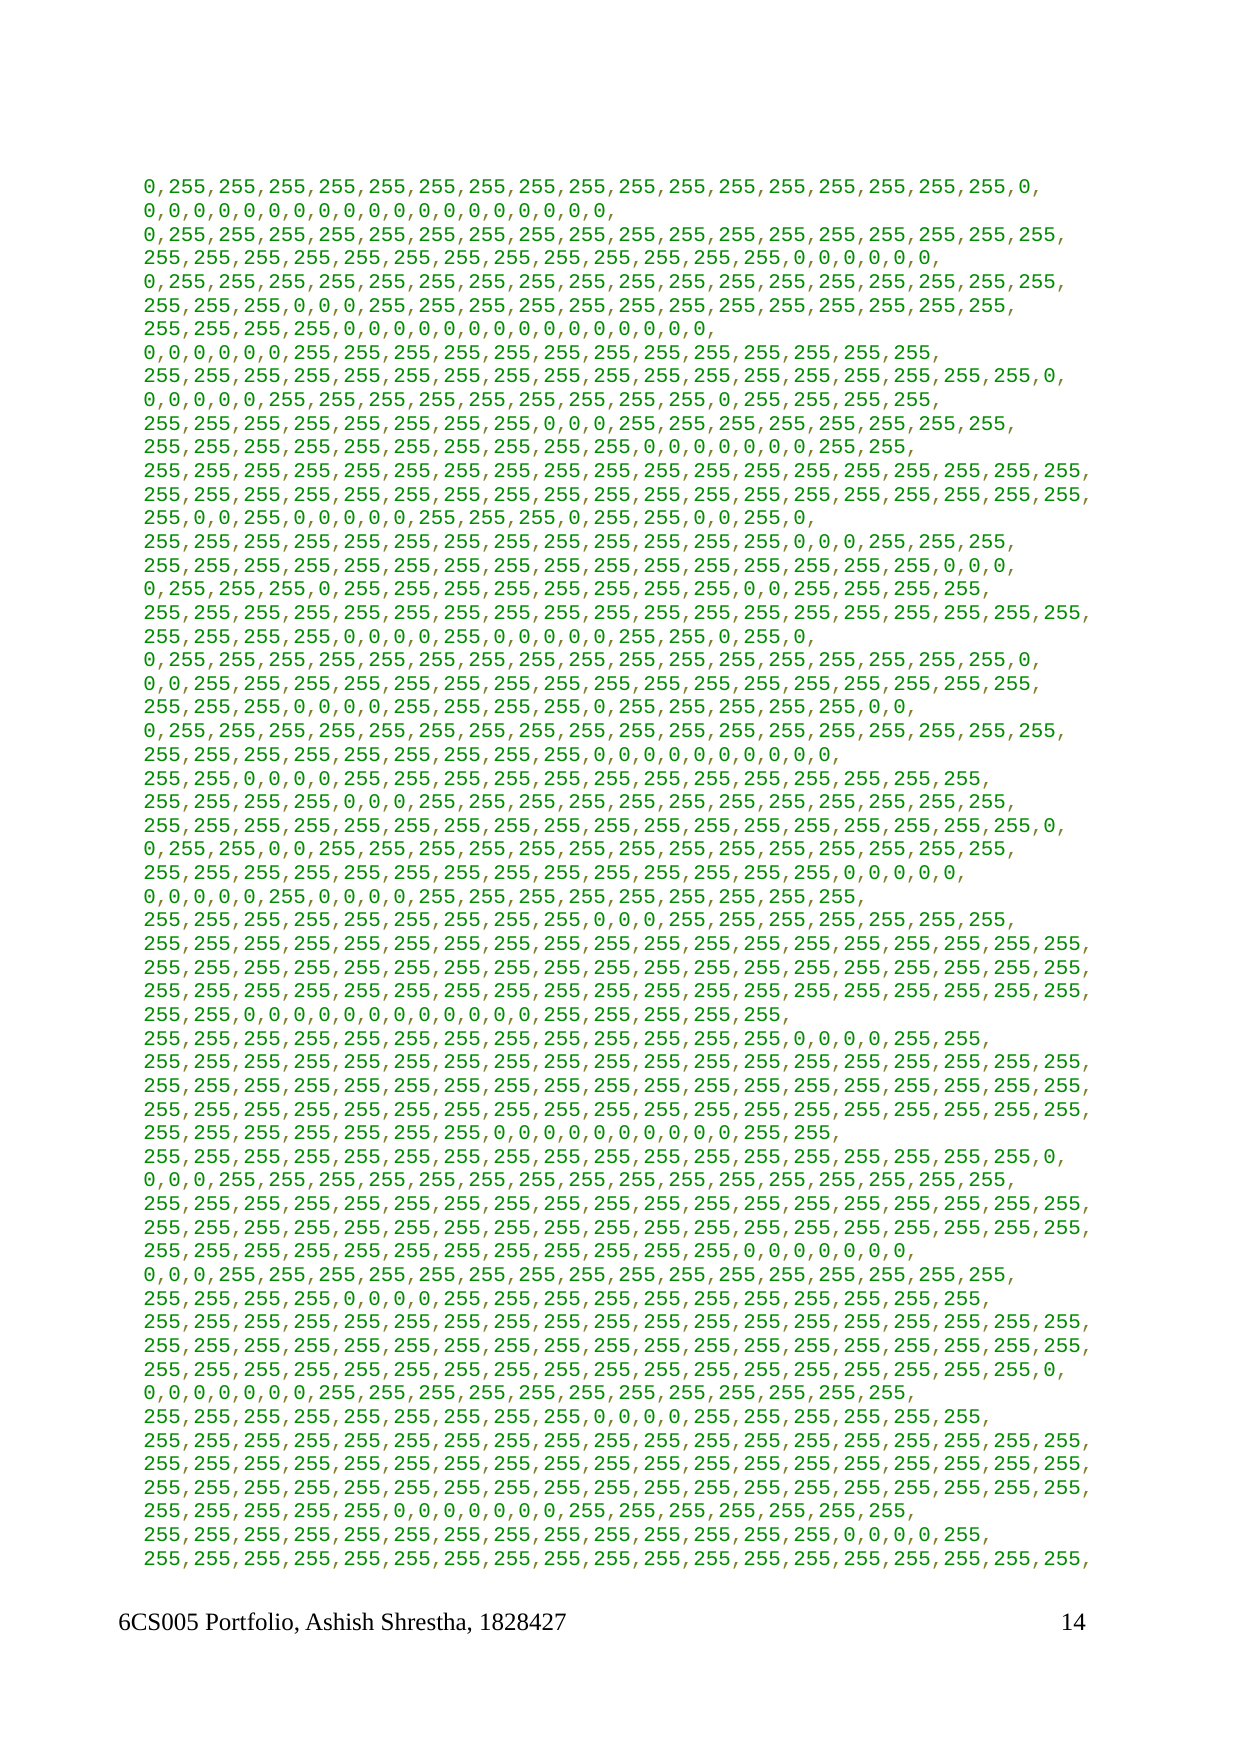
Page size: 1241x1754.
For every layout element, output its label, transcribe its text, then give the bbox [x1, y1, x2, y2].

text 255,255,255,255,255,255,255,255,255,255,255,255,255,255,255,255,255,255,0, [118, 366, 1122, 389]
text 0,0,0,255,255,255,255,255,255,255,255,255,255,255,255,255,255,255,255, [118, 1264, 1122, 1288]
text 255,255,255,255,255,255,255,255,255,255,255,255,255,255,255,255,255,255,255, [118, 1098, 1122, 1122]
text 255,255,0,0,0,0,255,255,255,255,255,255,255,255,255,255,255,255,255, [118, 767, 1122, 791]
text 255,255,255,255,255,255,255,255,255,255,255,255,255,255,255,255,255,255,255, [118, 1477, 1122, 1501]
text 255,255,255,255,255,255,255,255,255,0,0,0,255,255,255,255,255,255,255, [118, 909, 1122, 933]
text 0,255,255,0,0,255,255,255,255,255,255,255,255,255,255,255,255,255,255, [118, 838, 1122, 862]
text 255,255,255,255,255,0,0,0,0,0,0,0,255,255,255,255,255,255,255, [118, 1501, 1122, 1524]
text 255,255,255,255,255,255,255,255,255,255,255,255,255,255,255,255,255,255,255, [118, 1217, 1122, 1240]
text 0,255,255,255,255,255,255,255,255,255,255,255,255,255,255,255,255,255,0, [118, 176, 1122, 200]
text 255,255,255,255,0,0,0,255,255,255,255,255,255,255,255,255,255,255,255, [118, 791, 1122, 815]
text 255,255,255,255,255,255,255,255,255,255,255,255,255,255,0,0,0,0,0, [118, 862, 1122, 886]
text 255,255,255,255,255,255,255,255,255,255,255,255,255,255,255,255,255,255,255, [118, 484, 1122, 507]
text 255,255,255,255,255,255,255,255,255,255,255,255,255,255,255,255,0,0,0, [118, 555, 1122, 578]
text 0,0,0,0,0,0,255,255,255,255,255,255,255,255,255,255,255,255,255, [118, 342, 1122, 366]
text 0,255,255,255,255,255,255,255,255,255,255,255,255,255,255,255,255,255,255, [118, 720, 1122, 744]
text 255,255,255,255,0,0,0,0,255,255,255,255,255,255,255,255,255,255,255, [118, 1288, 1122, 1311]
text 255,255,255,255,255,255,255,255,255,255,255,255,255,255,255,255,255,255,255, [118, 1453, 1122, 1477]
text 255,255,255,255,255,255,255,255,255,255,255,255,255,255,255,255,255,255,255, [118, 460, 1122, 484]
text 255,255,255,255,255,255,255,255,255,255,255,255,255,255,255,255,255,255,0, [118, 1146, 1122, 1169]
text 255,255,255,255,255,255,255,255,255,255,255,255,0,0,0,0,0,0,0, [118, 1240, 1122, 1264]
text 0,255,255,255,255,255,255,255,255,255,255,255,255,255,255,255,255,255,255, [118, 271, 1122, 294]
text 255,255,255,255,255,255,255,255,255,255,255,255,255,255,0,0,0,0,255, [118, 1524, 1122, 1548]
text 255,255,255,255,255,255,255,255,255,0,0,0,0,0,0,0,0,0,0, [118, 744, 1122, 767]
text 0,255,255,255,255,255,255,255,255,255,255,255,255,255,255,255,255,255,0, [118, 649, 1122, 673]
text 255,255,255,0,0,0,255,255,255,255,255,255,255,255,255,255,255,255,255, [118, 294, 1122, 318]
text 255,255,255,255,255,255,255,255,255,0,0,0,0,255,255,255,255,255,255, [118, 1406, 1122, 1429]
text 0,255,255,255,0,255,255,255,255,255,255,255,255,0,0,255,255,255,255, [118, 578, 1122, 602]
text 255,255,255,0,0,0,0,255,255,255,255,0,255,255,255,255,255,0,0, [118, 697, 1122, 720]
text 255,255,255,255,255,255,255,255,255,255,255,255,255,0,0,0,0,0,0, [118, 247, 1122, 271]
text 0,0,0,0,0,0,0,255,255,255,255,255,255,255,255,255,255,255,255, [118, 1382, 1122, 1406]
text 255,255,255,255,0,0,0,0,255,0,0,0,0,0,255,255,0,255,0, [118, 626, 1122, 649]
text 0,0,0,0,0,0,0,0,0,0,0,0,0,0,0,0,0,0,0, [118, 200, 1122, 224]
text 0,0,255,255,255,255,255,255,255,255,255,255,255,255,255,255,255,255,255, [118, 673, 1122, 697]
text 255,255,255,255,255,255,255,255,255,255,255,255,255,255,255,255,255,255,255, [118, 1548, 1122, 1571]
text 255,255,255,255,255,255,255,255,255,255,255,255,255,255,255,255,255,255,255, [118, 1193, 1122, 1217]
text 255,255,255,255,255,255,255,255,255,255,255,255,255,255,255,255,255,255,255, [118, 1429, 1122, 1453]
text 255,255,255,255,255,255,255,255,255,255,255,255,255,255,255,255,255,255,255, [118, 602, 1122, 626]
text 255,255,255,255,255,255,255,255,255,255,255,255,255,255,255,255,255,255,255, [118, 1335, 1122, 1359]
text 255,255,255,255,255,255,255,255,255,255,255,255,255,255,255,255,255,255,255, [118, 1075, 1122, 1098]
text 255,255,0,0,0,0,0,0,0,0,0,0,0,0,255,255,255,255,255, [118, 1004, 1122, 1028]
text 0,255,255,255,255,255,255,255,255,255,255,255,255,255,255,255,255,255,255, [118, 224, 1122, 247]
text 255,255,255,255,255,255,255,255,0,0,0,255,255,255,255,255,255,255,255, [118, 413, 1122, 436]
text 0,0,0,255,255,255,255,255,255,255,255,255,255,255,255,255,255,255,255, [118, 1169, 1122, 1193]
text 255,255,255,255,255,255,255,255,255,255,255,255,255,255,255,255,255,255,255, [118, 1311, 1122, 1335]
text 255,255,255,255,255,255,255,0,0,0,0,0,0,0,0,0,0,255,255, [118, 1122, 1122, 1146]
text 0,0,0,0,0,255,255,255,255,255,255,255,255,255,0,255,255,255,255, [118, 389, 1122, 413]
text 255,255,255,255,255,255,255,255,255,255,255,255,255,255,255,255,255,255,255, [118, 957, 1122, 980]
text 255,255,255,255,255,255,255,255,255,255,255,255,255,255,255,255,255,255,255, [118, 933, 1122, 957]
text 255,255,255,255,255,255,255,255,255,255,255,255,255,0,0,0,255,255,255, [118, 531, 1122, 555]
text 0,0,0,0,0,255,0,0,0,0,255,255,255,255,255,255,255,255,255, [118, 886, 1122, 909]
text 255,0,0,255,0,0,0,0,0,255,255,255,0,255,255,0,0,255,0, [118, 507, 1122, 531]
text 255,255,255,255,0,0,0,0,0,0,0,0,0,0,0,0,0,0,0, [118, 318, 1122, 342]
text 255,255,255,255,255,255,255,255,255,255,255,255,255,0,0,0,0,255,255, [118, 1028, 1122, 1051]
text 255,255,255,255,255,255,255,255,255,255,0,0,0,0,0,0,0,255,255, [118, 436, 1122, 460]
text 255,255,255,255,255,255,255,255,255,255,255,255,255,255,255,255,255,255,0, [118, 815, 1122, 838]
text 255,255,255,255,255,255,255,255,255,255,255,255,255,255,255,255,255,255,255, [118, 980, 1122, 1004]
text 255,255,255,255,255,255,255,255,255,255,255,255,255,255,255,255,255,255,0, [118, 1359, 1122, 1382]
text 255,255,255,255,255,255,255,255,255,255,255,255,255,255,255,255,255,255,255, [118, 1051, 1122, 1075]
